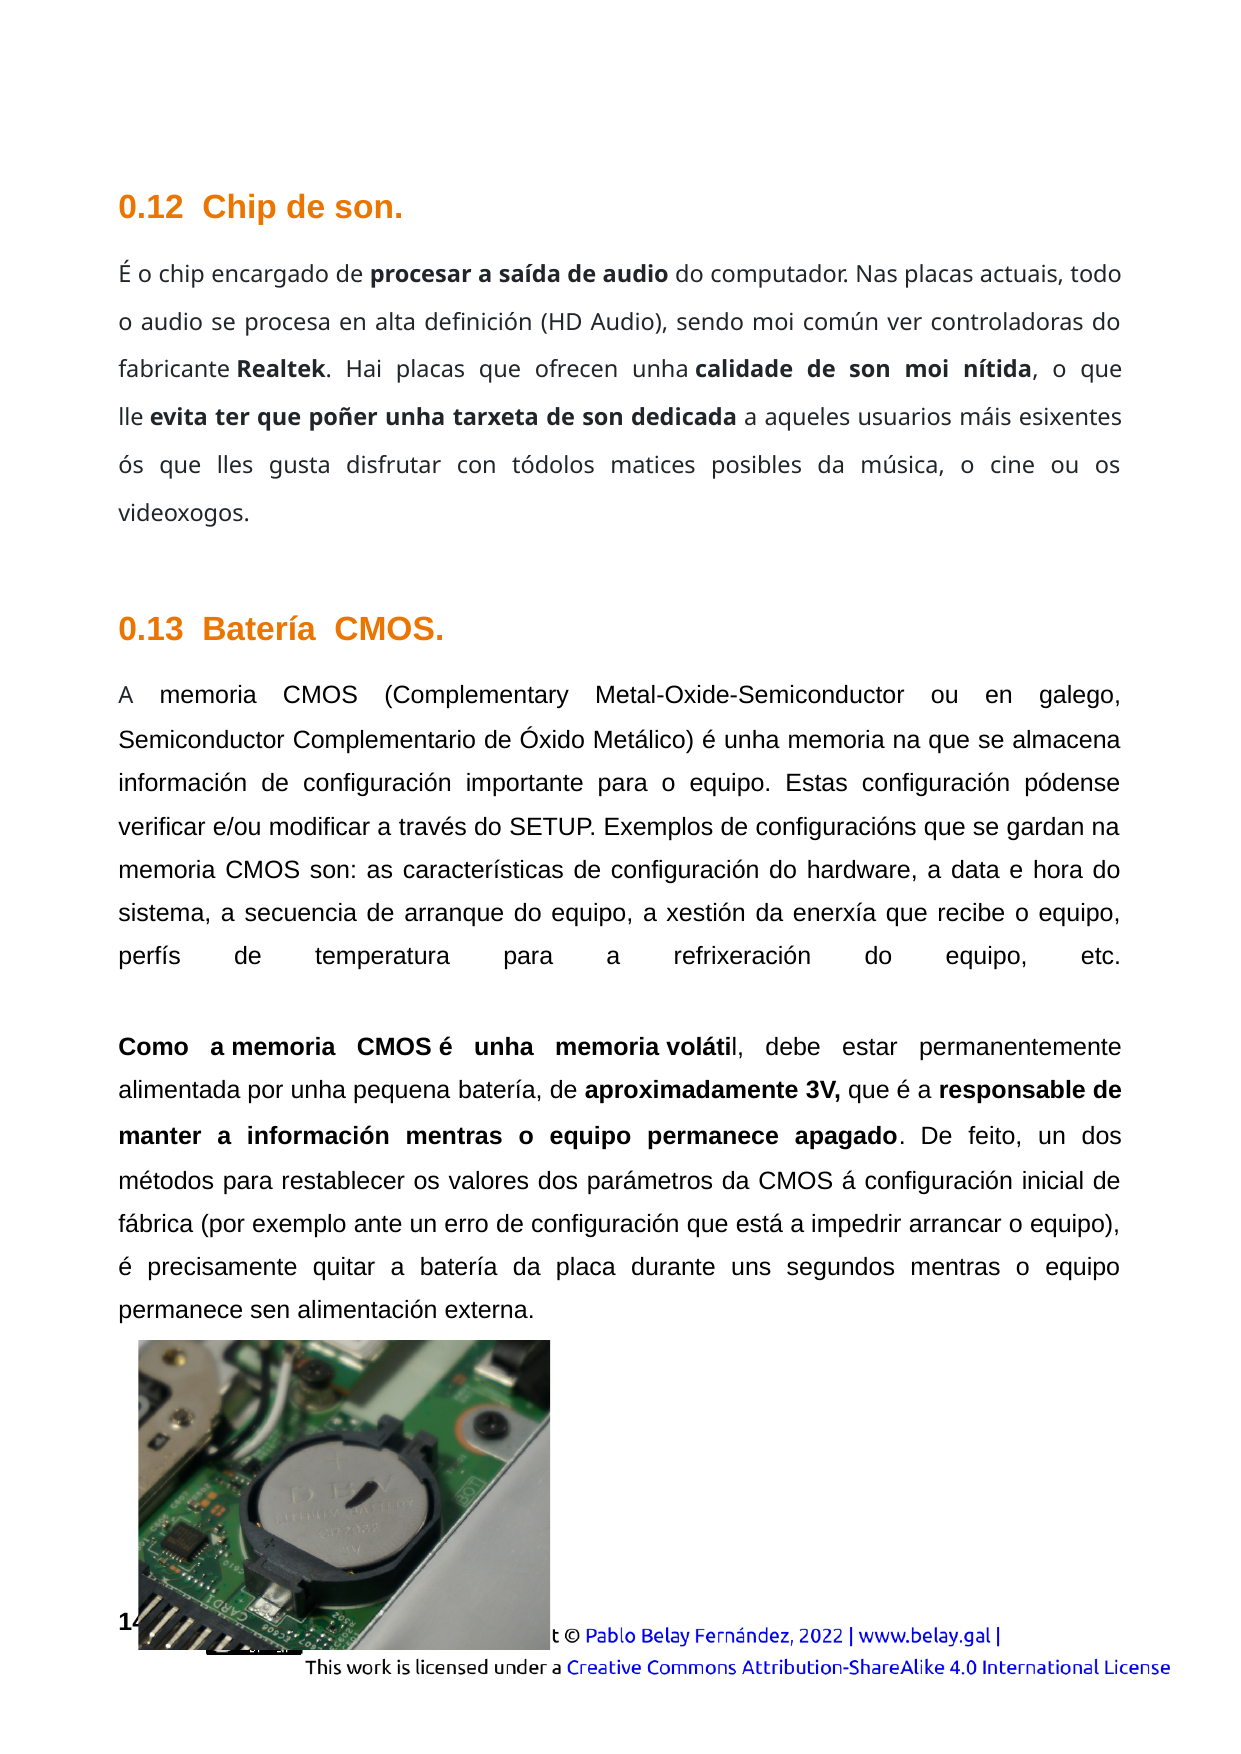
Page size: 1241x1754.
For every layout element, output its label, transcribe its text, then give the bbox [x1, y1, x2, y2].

subtitle 0.13 Batería CMOS. [118, 608, 1122, 647]
text A memoria CMOS (Complementary Metal-Oxide-Semiconductor ou en galego, Semiconductor Complementario de Óxido Metálico) é unha memoria na que se almacena información de configuración importante para o equipo. Estas configuración pódense verificar e/ou modificar a través do SETUP. Exemplos de configuracións que se gardan na memoria CMOS son: as características de configuración do hardware, a data e hora do sistema, a secuencia de arranque do equipo, a xestión da enerxía que recibe o equipo, perfís de temperatura para a refrixeración do equipo, etc. Como a memoria CMOS é unha memoria volátil, debe estar permanentemente alimentada por unha pequena batería, de aproximadamente 3V, que é a responsable de manter a información mentras o equipo permanece apagado. De feito, un dos métodos para restablecer os valores dos parámetros da CMOS á configuración inicial de fábrica (por exemplo ante un erro de configuración que está a impedrir arrancar o equipo), é precisamente quitar a batería da placa durante uns segundos mentras o equipo permanece sen alimentación externa. [118, 679, 1122, 1324]
picture [138, 1340, 1205, 1690]
subtitle 0.12 Chip de son. [118, 187, 1122, 225]
text É o chip encargado de procesar a saída de audio do computador. Nas placas actuais, todo o audio se procesa en alta definición (HD Audio), sendo moi común ver controladoras do fabricante Realtek. Hai placas que ofrecen unha calidade de son moi nítida, o que lle evita ter que poñer unha tarxeta de son dedicada a aqueles usuarios máis esixentes ós que lles gusta disfrutar con tódolos matices posibles da música, o cine ou os videoxogos. [118, 257, 1122, 528]
